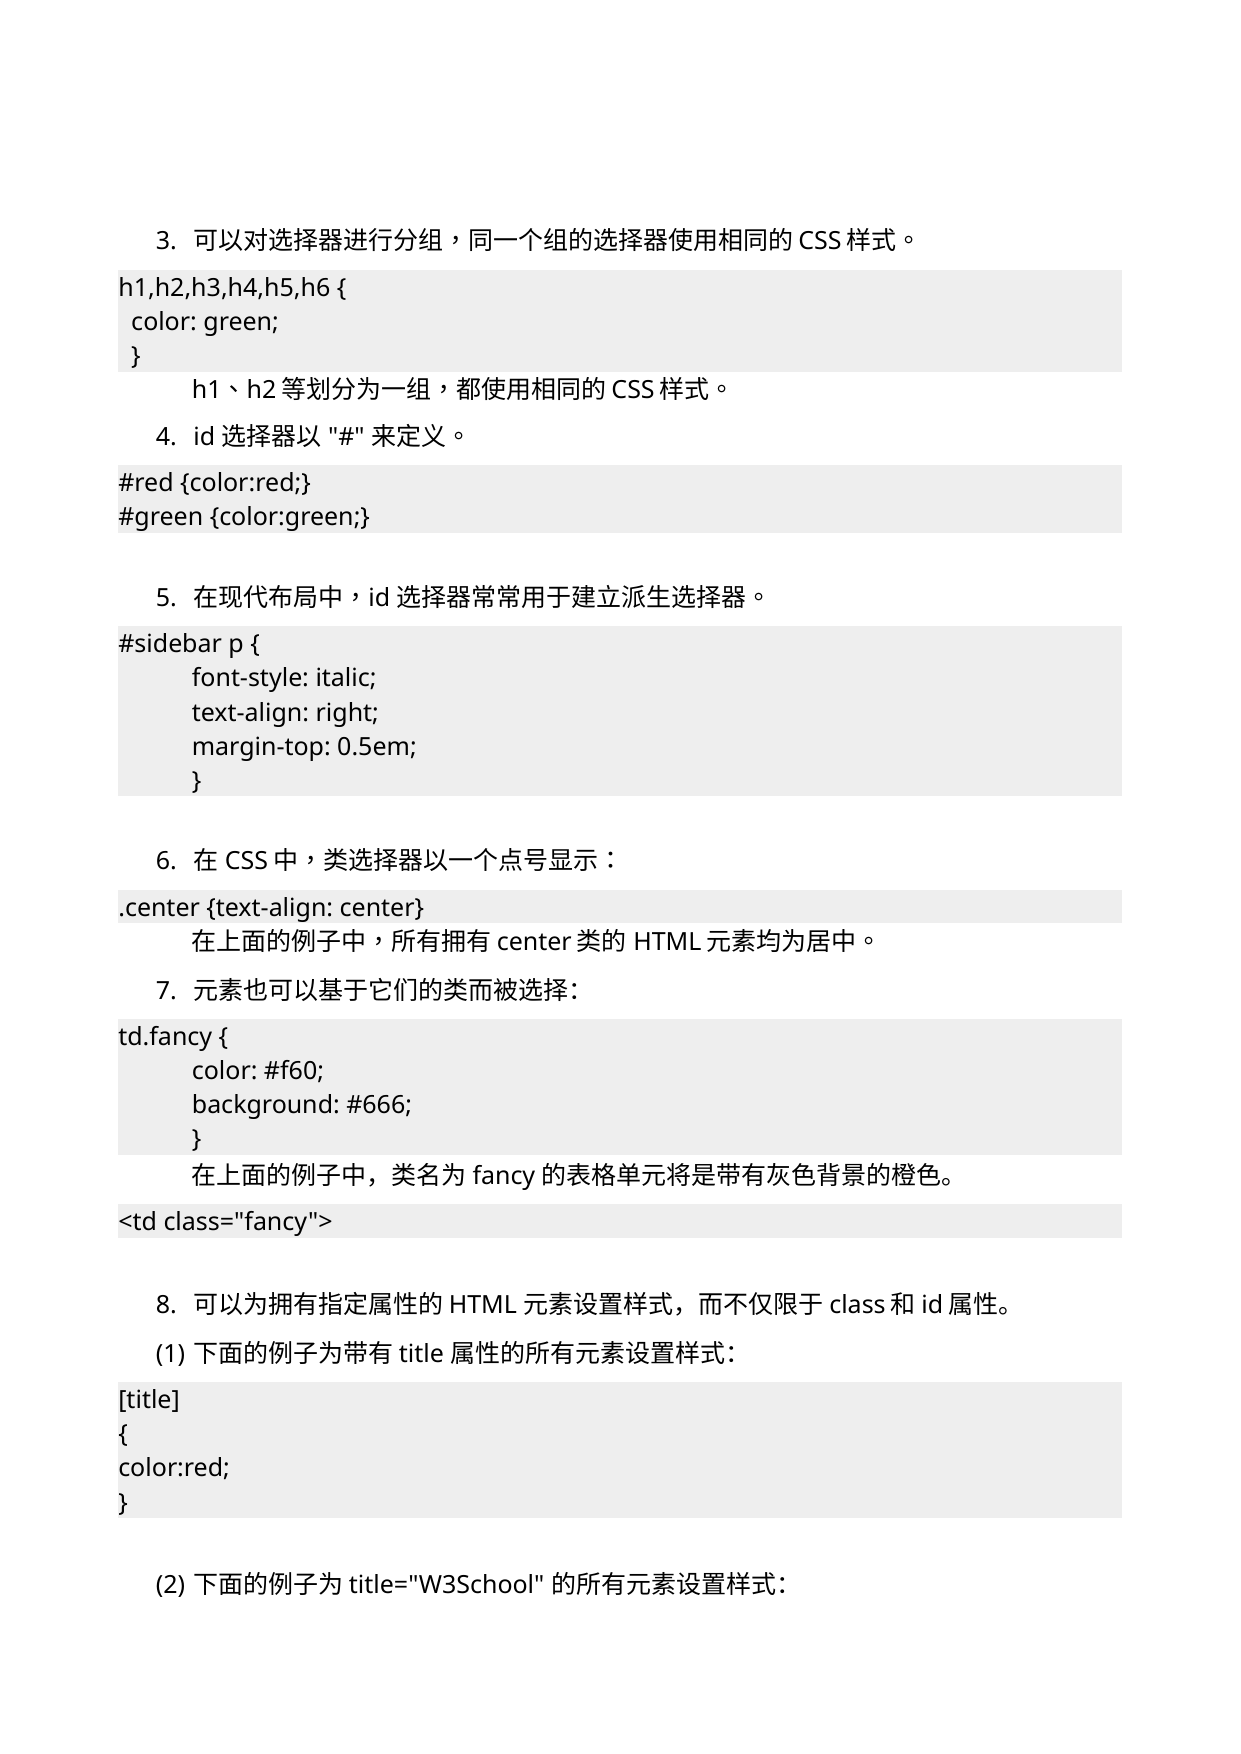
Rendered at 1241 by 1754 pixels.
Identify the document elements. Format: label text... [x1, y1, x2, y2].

table_header <td class="fancy"> [118, 1204, 1122, 1238]
text h1、h2等划分为一组，都使用相同的CSS样式。 [118, 372, 1122, 406]
table_header h1,h2,h3,h4,h5,h6 { color: green; } [118, 270, 1122, 372]
table_header [title] { color:red; } [118, 1382, 1122, 1518]
list 下面的例子为带有 title 属性的所有元素设置样式： [156, 1333, 1122, 1369]
table_header #red {color:red;} #green {color:green;} [118, 465, 1122, 533]
table_header td.fancy { color: #f60; background: #666; } [118, 1019, 1122, 1155]
list 下面的例子为 title="W3School" 的所有元素设置样式： [156, 1565, 1122, 1601]
list 可以为拥有指定属性的 HTML 元素设置样式，而不仅限于 class和 id属性。 [156, 1284, 1122, 1321]
list 在 CSS中，类选择器以一个点号显示： [156, 843, 1122, 877]
list 在现代布局中，id 选择器常常用于建立派生选择器。 [156, 579, 1122, 613]
text 在上面的例子中，所有拥有center类的 HTML元素均为居中。 [118, 923, 1122, 958]
list id 选择器以 "#" 来定义。 [156, 418, 1122, 452]
table_header #sidebar p { font-style: italic; text-align: right; margin-top: 0.5em; } [118, 626, 1122, 796]
list 元素也可以基于它们的类而被选择： [156, 970, 1122, 1006]
text 在上面的例子中，类名为 fancy 的表格单元将是带有灰色背景的橙色。 [118, 1155, 1122, 1191]
list 可以对选择器进行分组，同一个组的选择器使用相同的CSS样式。 [156, 223, 1122, 257]
table_header .center {text-align: center} [118, 890, 1122, 923]
